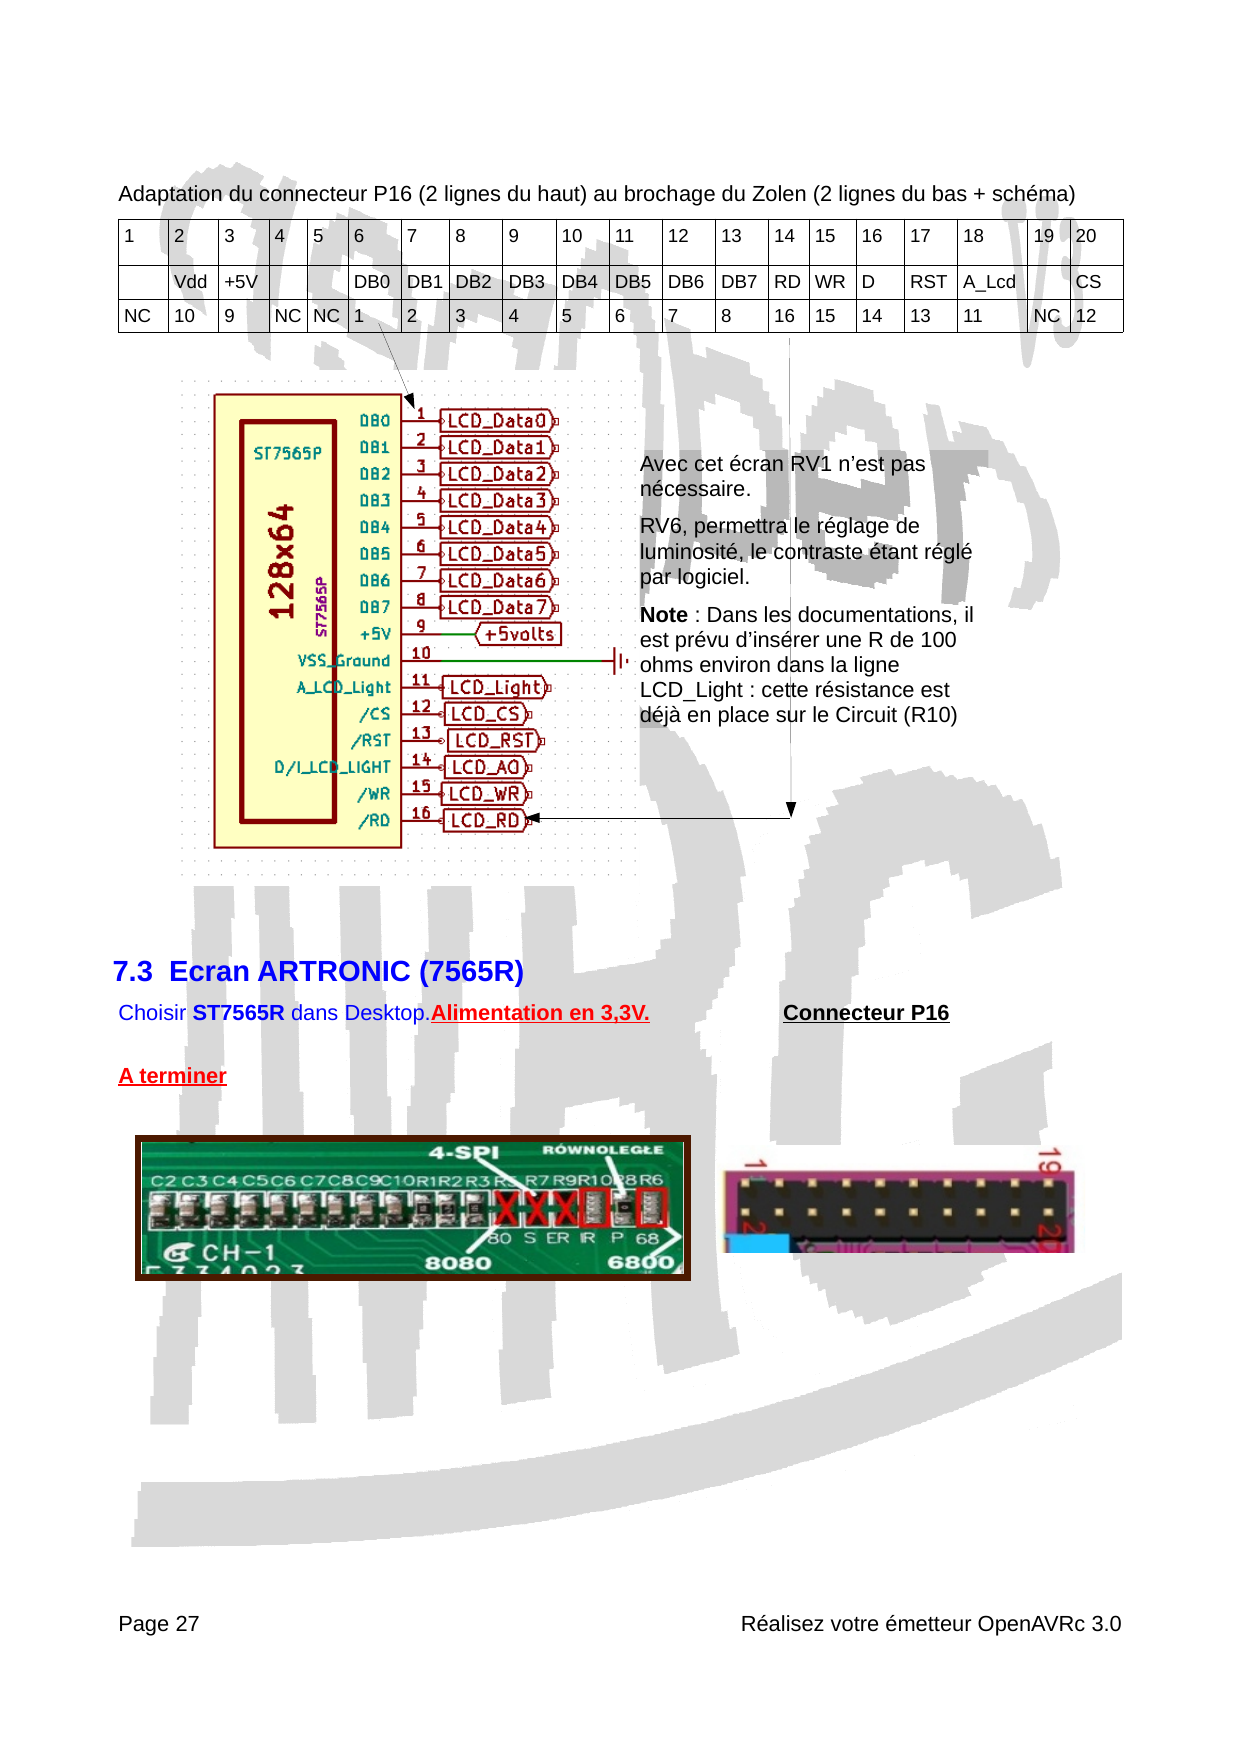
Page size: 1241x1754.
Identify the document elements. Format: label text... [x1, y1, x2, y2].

table_header 10 [557, 220, 609, 265]
table_cell DB0 [349, 266, 401, 299]
table_cell NC [1028, 300, 1070, 332]
table_cell 9 [219, 300, 269, 332]
subtitle 7.3 Ecran ARTRONIC (7565R) [112, 954, 1122, 988]
text Note : Dans les documentations, il est prévu d’insérer une R de 100 ohms environ dans la ligne LCD_Light : cette résistance est déjà en place sur le Circuit (R10) [640, 601, 790, 727]
picture [143, 1143, 683, 1273]
table_cell 4 [503, 300, 556, 332]
table_cell [308, 266, 348, 299]
text A terminer [118, 1062, 1122, 1088]
table_cell RST [905, 266, 957, 299]
table_header 18 [958, 220, 1027, 265]
table_cell RD [769, 266, 809, 299]
table_cell 12 [1071, 300, 1123, 332]
table_cell DB2 [450, 266, 502, 299]
table_cell Vdd [169, 266, 218, 299]
table_cell 11 [958, 300, 1027, 332]
table_header 9 [503, 220, 556, 265]
table_cell A_Lcd [958, 266, 1027, 299]
text Note : Dans les documentations, il est prévu d’insérer une R de 100 ohms environ dans la ligne LCD_Light : cette résistance est déjà en place sur le Circuit (R10) [791, 601, 988, 727]
table_cell [119, 266, 168, 299]
table_cell DB4 [557, 266, 609, 299]
table_header 11 [610, 220, 662, 265]
table_header 14 [769, 220, 809, 265]
table_header 7 [402, 220, 449, 265]
table_header 13 [716, 220, 768, 265]
table_header 4 [270, 220, 307, 265]
picture [173, 370, 640, 886]
table_cell NC [270, 300, 307, 332]
table_header 15 [810, 220, 856, 265]
table_header 2 [169, 220, 218, 265]
table_header 6 [349, 220, 401, 265]
table_header 20 [1071, 220, 1123, 265]
table_cell DB3 [503, 266, 556, 299]
table_cell [270, 266, 307, 299]
table_header 3 [219, 220, 269, 265]
table_cell 8 [716, 300, 768, 332]
text Choisir ST7565R dans Desktop.Alimentation en 3,3V. Connecteur P16 [118, 1000, 1122, 1025]
table_cell DB1 [402, 266, 449, 299]
text RV6, permettra le réglage de luminosité, le contraste étant réglé par logiciel. [791, 513, 988, 589]
table_header 1 [119, 220, 168, 265]
table_cell WR [810, 266, 856, 299]
table_cell 5 [557, 300, 609, 332]
text Avec cet écran RV1 n’est pas nécessaire. [640, 450, 789, 501]
text Avec cet écran RV1 n’est pas nécessaire. [791, 450, 988, 501]
table_cell 7 [663, 300, 715, 332]
text RV6, permettra le réglage de luminosité, le contraste étant réglé par logiciel. [640, 513, 790, 589]
table_cell DB6 [663, 266, 715, 299]
table_cell 14 [857, 300, 904, 332]
table_cell 10 [169, 300, 218, 332]
table_cell 15 [810, 300, 856, 332]
table_cell NC [119, 300, 168, 332]
table_cell 16 [769, 300, 809, 332]
table_cell DB5 [610, 266, 662, 299]
table_cell CS [1071, 266, 1123, 299]
table_header 12 [663, 220, 715, 265]
picture [716, 1145, 1086, 1253]
table_cell 2 [402, 300, 449, 332]
table_cell NC [308, 300, 348, 332]
table_cell 13 [905, 300, 957, 332]
table_header 19 [1028, 220, 1070, 265]
table_header 8 [450, 220, 502, 265]
table_cell D [857, 266, 904, 299]
text Adaptation du connecteur P16 (2 lignes du haut) au brochage du Zolen (2 lignes du bas + schéma) [118, 181, 1122, 206]
table_cell 1 [349, 300, 401, 332]
table_cell 3 [450, 300, 502, 332]
table_cell +5V [219, 266, 269, 299]
table_cell DB7 [716, 266, 768, 299]
table_header 5 [308, 220, 348, 265]
table_header 16 [857, 220, 904, 265]
table_cell [1028, 266, 1070, 299]
table_header 17 [905, 220, 957, 265]
table_cell 6 [610, 300, 662, 332]
